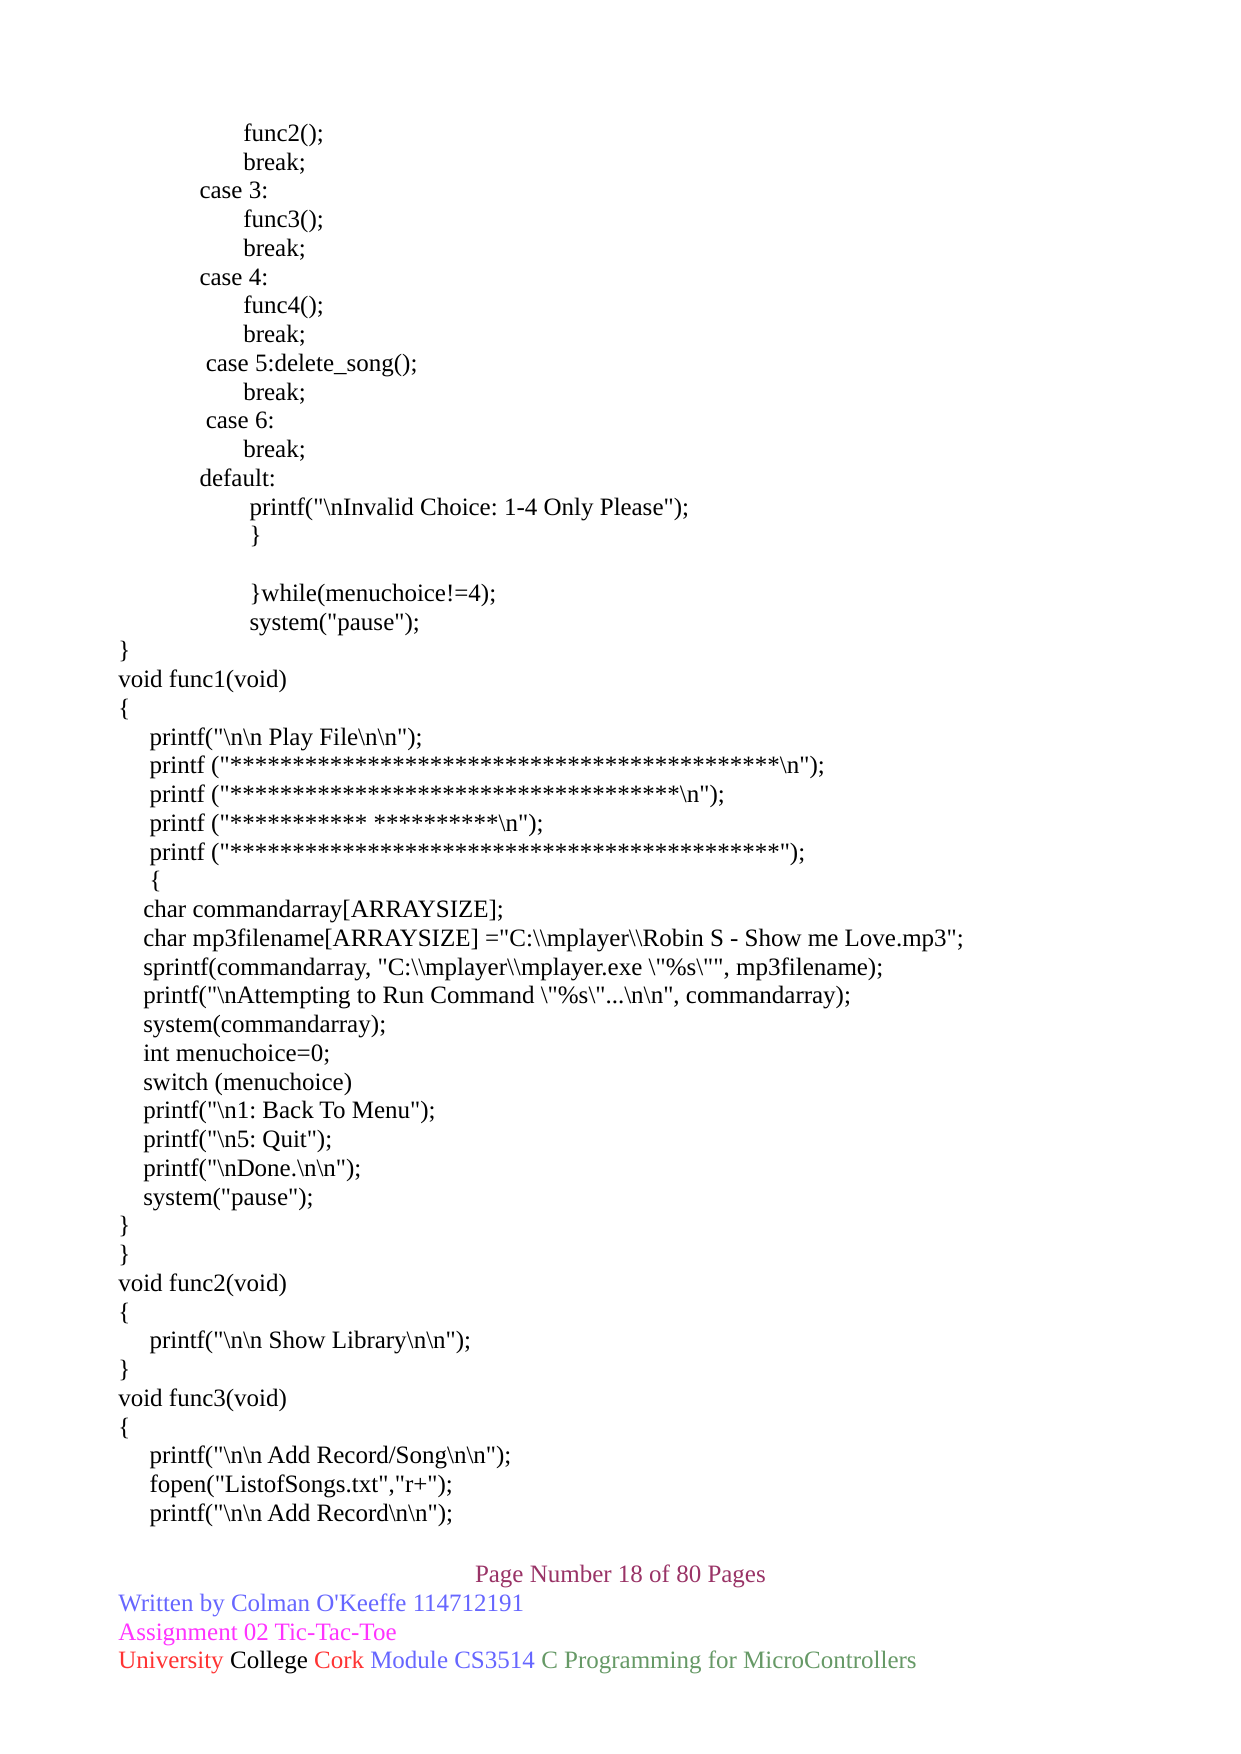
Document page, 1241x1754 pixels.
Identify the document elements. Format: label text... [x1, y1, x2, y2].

text { [118, 693, 1122, 722]
text printf("\n5: Quit"); [118, 1124, 1122, 1153]
text func4(); [118, 291, 1122, 319]
text printf("\nAttempting to Run Command \"%s\"...\n\n", commandarray); [118, 981, 1122, 1009]
text printf("\n1: Back To Menu"); [118, 1096, 1122, 1124]
text } [118, 1354, 1122, 1383]
text { [118, 1412, 1122, 1441]
text printf("\nDone.\n\n"); [118, 1153, 1122, 1182]
text { [118, 1297, 1122, 1326]
text func3(); [118, 204, 1122, 233]
text char mp3filename[ARRAYSIZE] ="C:\\mplayer\\Robin S - Show me Love.mp3"; [118, 923, 1122, 952]
text break; [118, 319, 1122, 348]
text func2(); [118, 118, 1122, 147]
text switch (menuchoice) [118, 1067, 1122, 1096]
text break; [118, 147, 1122, 176]
text }while(menuchoice!=4); [118, 578, 1122, 607]
text printf("\nInvalid Choice: 1-4 Only Please"); [118, 492, 1122, 521]
text printf ("************************************\n"); [118, 779, 1122, 808]
text printf ("********************************************\n"); [118, 751, 1122, 779]
text break; [118, 233, 1122, 262]
text void func3(void) [118, 1383, 1122, 1412]
text } [118, 1211, 1122, 1239]
text void func1(void) [118, 664, 1122, 693]
text break; [118, 434, 1122, 463]
text case 3: [118, 176, 1122, 204]
text } [118, 521, 1122, 549]
text printf ("********************************************"); [118, 837, 1122, 866]
text system("pause"); [118, 607, 1122, 636]
text void func2(void) [118, 1268, 1122, 1297]
text case 6: [118, 406, 1122, 434]
text { [118, 866, 1122, 894]
text printf ("*********** **********\n"); [118, 808, 1122, 837]
text printf("\n\n Add Record\n\n"); [118, 1498, 1122, 1527]
text default: [118, 463, 1122, 492]
text char commandarray[ARRAYSIZE]; [118, 894, 1122, 923]
text } [118, 1239, 1122, 1268]
text fopen("ListofSongs.txt","r+"); [118, 1469, 1122, 1498]
text break; [118, 377, 1122, 406]
text case 5:delete_song(); [118, 348, 1122, 377]
text system(commandarray); [118, 1009, 1122, 1038]
text sprintf(commandarray, "C:\\mplayer\\mplayer.exe \"%s\"", mp3filename); [118, 952, 1122, 981]
text printf("\n\n Play File\n\n"); [118, 722, 1122, 751]
text int menuchoice=0; [118, 1038, 1122, 1067]
text system("pause"); [118, 1182, 1122, 1211]
text } [118, 636, 1122, 664]
text printf("\n\n Add Record/Song\n\n"); [118, 1441, 1122, 1469]
text printf("\n\n Show Library\n\n"); [118, 1326, 1122, 1354]
text case 4: [118, 262, 1122, 291]
